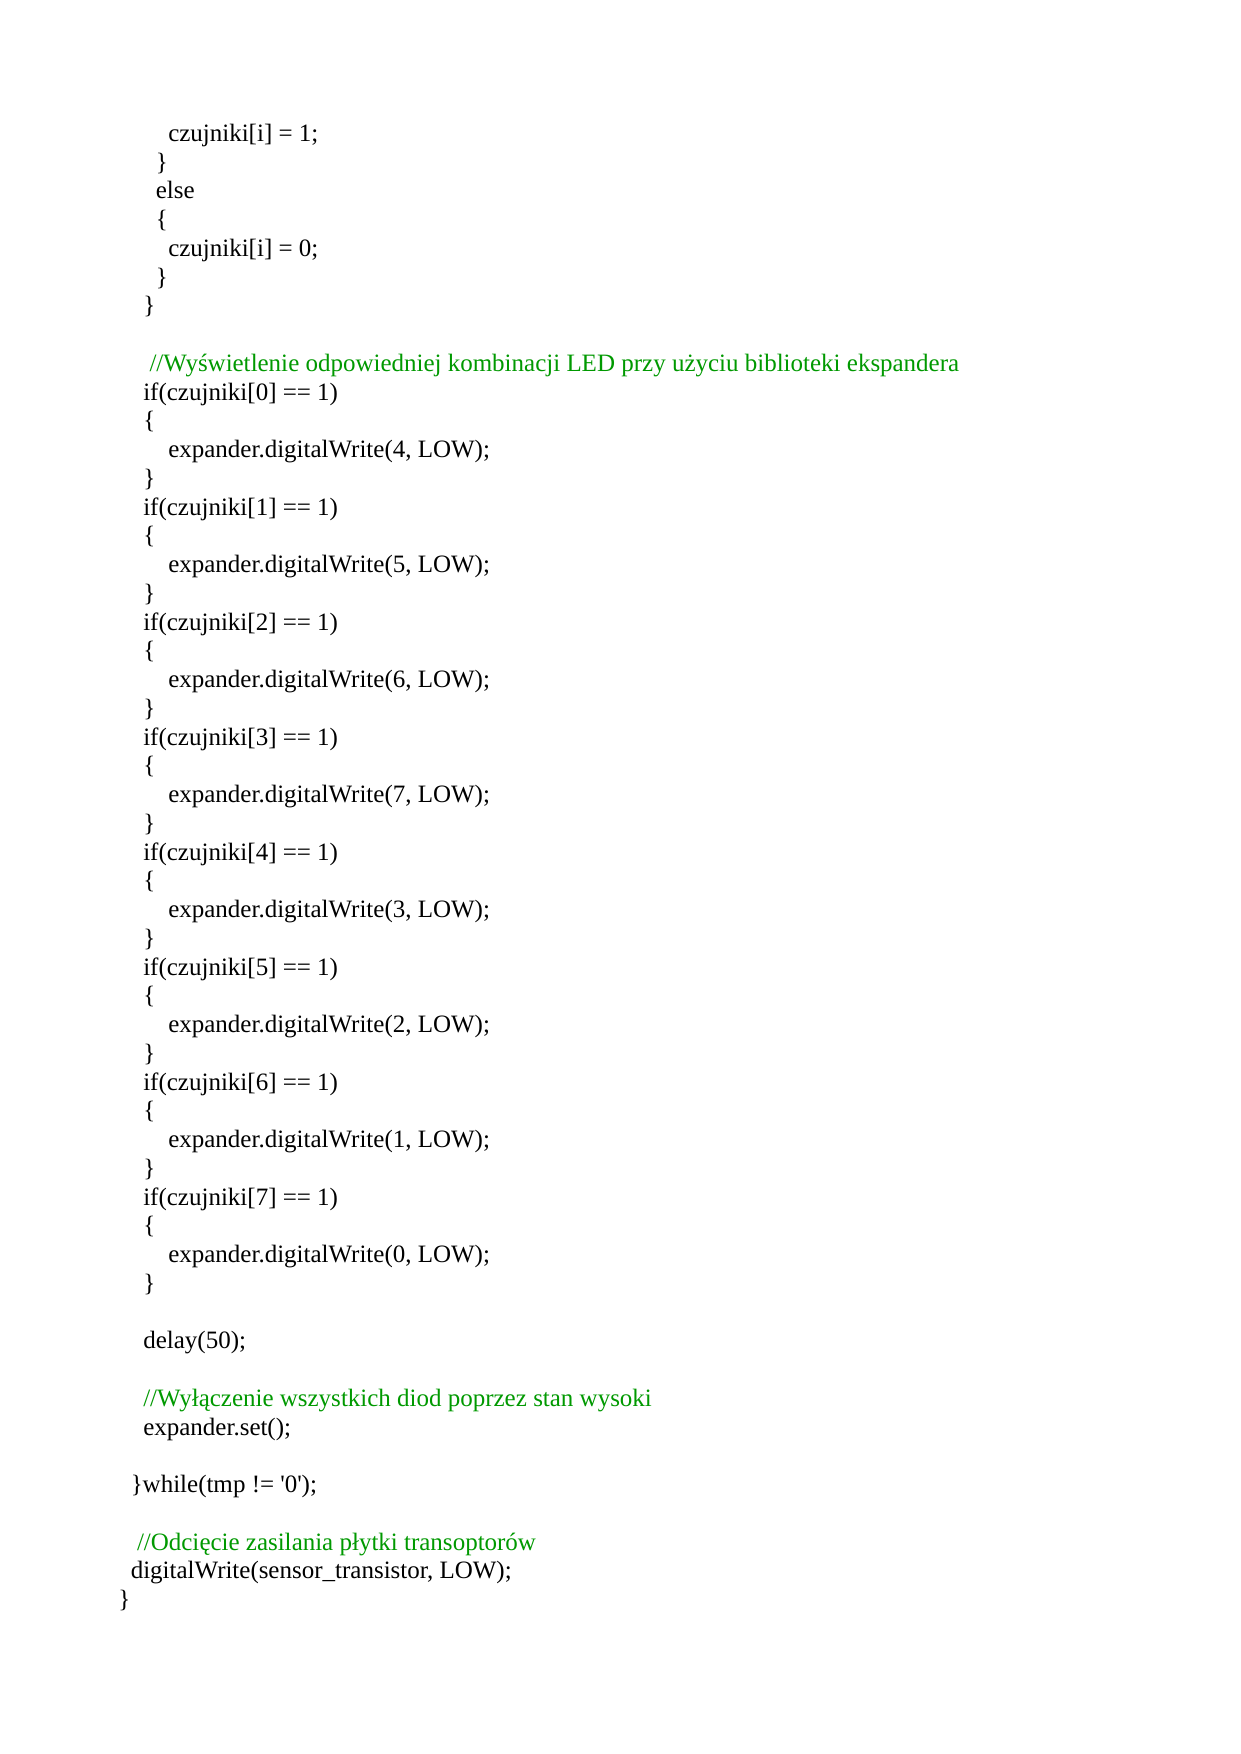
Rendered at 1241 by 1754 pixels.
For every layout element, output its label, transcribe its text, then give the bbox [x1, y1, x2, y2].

text if(czujniki[6] == 1) [118, 1067, 1122, 1096]
text if(czujniki[3] == 1) [118, 722, 1122, 751]
text //Wyłączenie wszystkich diod poprzez stan wysoki [118, 1383, 1122, 1412]
text { [118, 751, 1122, 779]
text { [118, 866, 1122, 894]
text } [118, 1038, 1122, 1067]
text } [118, 578, 1122, 607]
text { [118, 521, 1122, 549]
text } [118, 463, 1122, 492]
text if(czujniki[2] == 1) [118, 607, 1122, 636]
text expander.digitalWrite(0, LOW); [118, 1239, 1122, 1268]
text }while(tmp != '0'); [118, 1469, 1122, 1498]
text } [118, 1584, 1122, 1613]
text if(czujniki[4] == 1) [118, 837, 1122, 866]
text expander.digitalWrite(4, LOW); [118, 434, 1122, 463]
text } [118, 693, 1122, 722]
text czujniki[i] = 0; [118, 233, 1122, 262]
text //Odcięcie zasilania płytki transoptorów [118, 1527, 1122, 1556]
text } [118, 262, 1122, 291]
text } [118, 923, 1122, 952]
text else [118, 176, 1122, 204]
text } [118, 1153, 1122, 1182]
text if(czujniki[1] == 1) [118, 492, 1122, 521]
text { [118, 981, 1122, 1009]
text } [118, 1268, 1122, 1297]
text expander.digitalWrite(6, LOW); [118, 664, 1122, 693]
text expander.digitalWrite(2, LOW); [118, 1009, 1122, 1038]
text { [118, 1211, 1122, 1239]
text } [118, 147, 1122, 176]
text expander.digitalWrite(7, LOW); [118, 779, 1122, 808]
text delay(50); [118, 1326, 1122, 1354]
text if(czujniki[0] == 1) [118, 377, 1122, 406]
text expander.digitalWrite(1, LOW); [118, 1124, 1122, 1153]
text } [118, 808, 1122, 837]
text expander.set(); [118, 1412, 1122, 1441]
text { [118, 204, 1122, 233]
text expander.digitalWrite(3, LOW); [118, 894, 1122, 923]
text expander.digitalWrite(5, LOW); [118, 549, 1122, 578]
text { [118, 636, 1122, 664]
text //Wyświetlenie odpowiedniej kombinacji LED przy użyciu biblioteki ekspandera [118, 348, 1122, 377]
text czujniki[i] = 1; [118, 118, 1122, 147]
text digitalWrite(sensor_transistor, LOW); [118, 1556, 1122, 1584]
text { [118, 406, 1122, 434]
text } [118, 291, 1122, 319]
text { [118, 1096, 1122, 1124]
text if(czujniki[5] == 1) [118, 952, 1122, 981]
text if(czujniki[7] == 1) [118, 1182, 1122, 1211]
